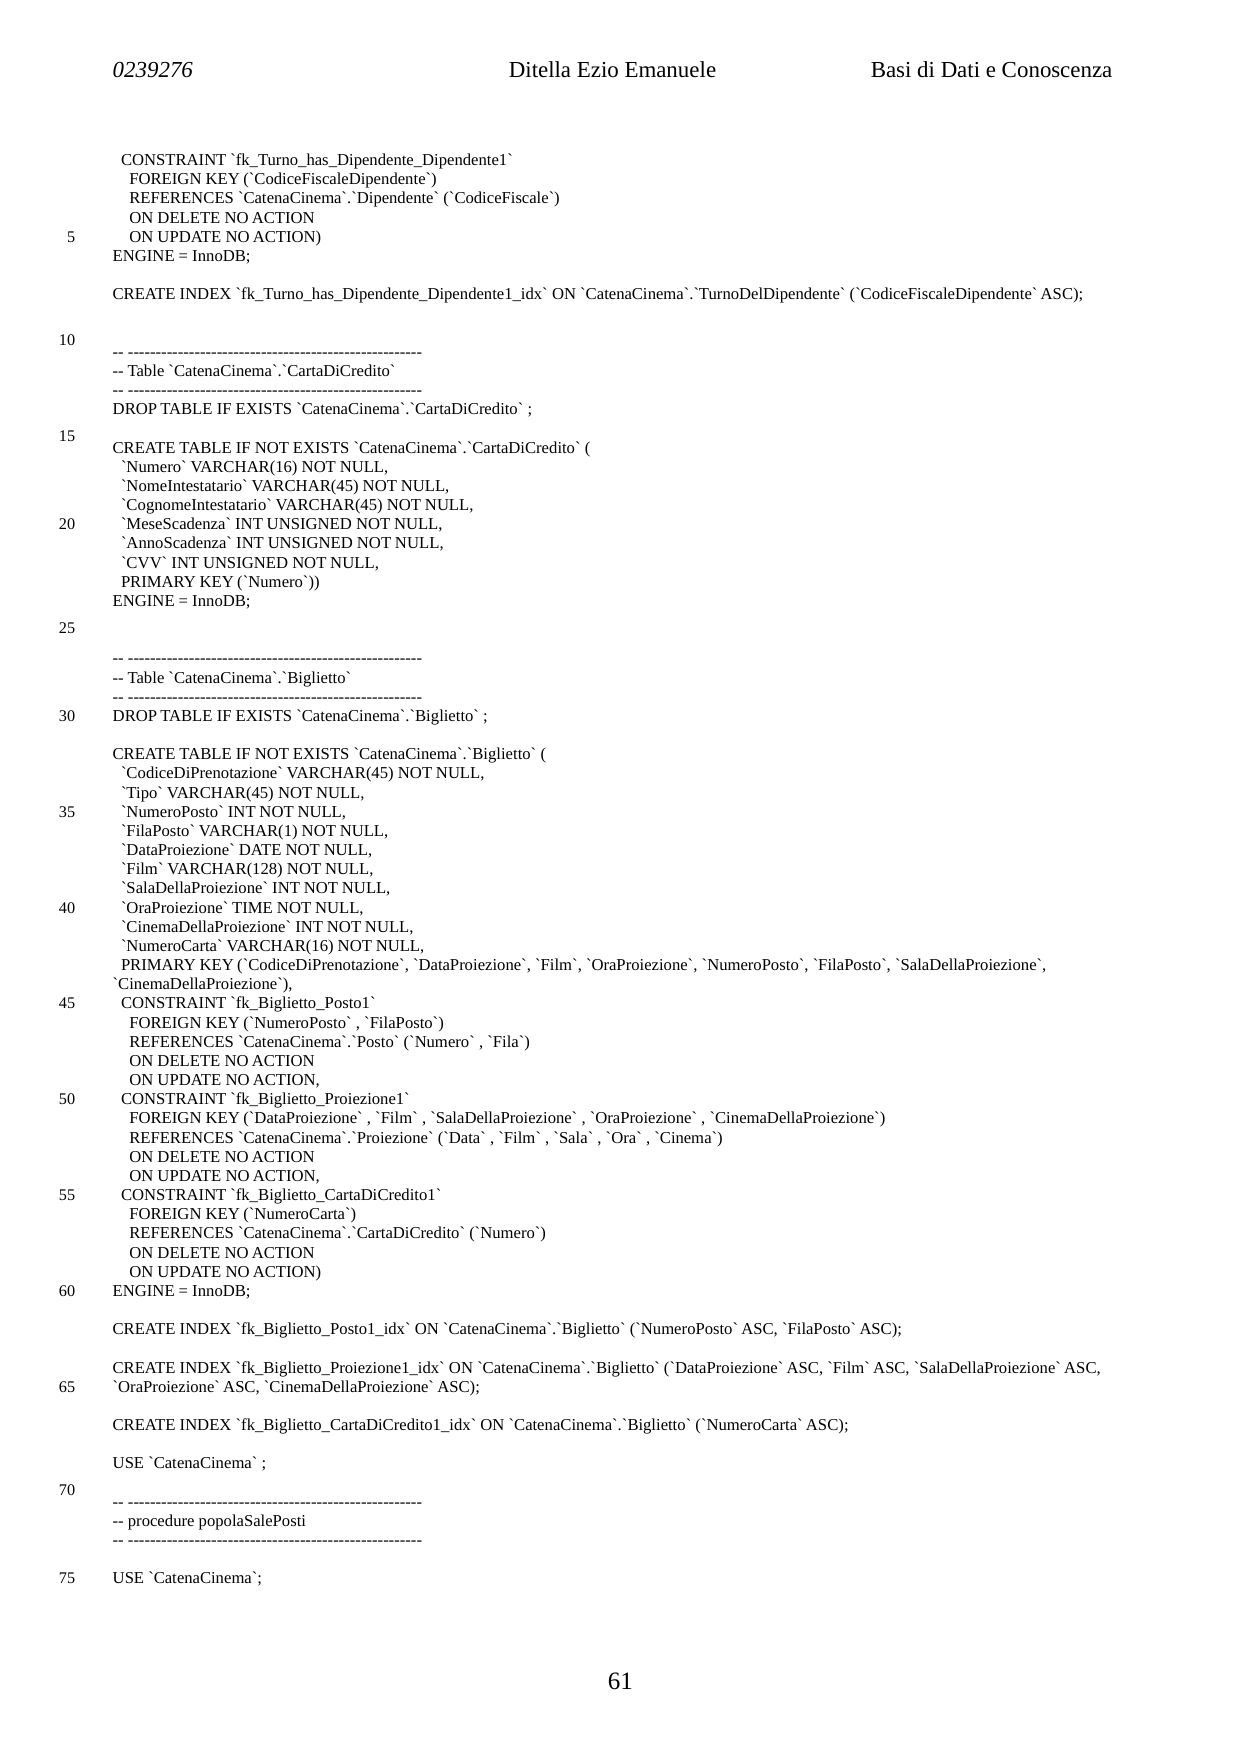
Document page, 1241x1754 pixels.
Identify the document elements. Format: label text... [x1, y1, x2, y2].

text USE `CatenaCinema`; [112, 1568, 1128, 1587]
text -- ----------------------------------------------------- [112, 1530, 1128, 1549]
text ON UPDATE NO ACTION) [112, 1262, 1128, 1281]
text CREATE TABLE IF NOT EXISTS `CatenaCinema`.`CartaDiCredito` ( [112, 437, 1128, 457]
text ON UPDATE NO ACTION) [112, 227, 1128, 246]
text `CVV` INT UNSIGNED NOT NULL, [112, 552, 1128, 572]
text CONSTRAINT `fk_Biglietto_Posto1` [112, 993, 1128, 1012]
text -- ----------------------------------------------------- [112, 1492, 1128, 1511]
text ON UPDATE NO ACTION, [112, 1166, 1128, 1185]
text REFERENCES `CatenaCinema`.`Proiezione` (`Data` , `Film` , `Sala` , `Ora` , `Cinema`) [112, 1127, 1128, 1147]
text ENGINE = InnoDB; [112, 1281, 1128, 1300]
text `Tipo` VARCHAR(45) NOT NULL, [112, 782, 1128, 802]
text CONSTRAINT `fk_Biglietto_CartaDiCredito1` [112, 1185, 1128, 1204]
text `NomeIntestatario` VARCHAR(45) NOT NULL, [112, 476, 1128, 495]
text REFERENCES `CatenaCinema`.`Dipendente` (`CodiceFiscale`) [112, 188, 1128, 207]
text FOREIGN KEY (`NumeroPosto` , `FilaPosto`) [112, 1012, 1128, 1032]
text CREATE INDEX `fk_Biglietto_Proiezione1_idx` ON `CatenaCinema`.`Biglietto` (`DataProiezione` ASC, `Film` ASC, `SalaDellaProiezione` ASC, `OraProiezione` ASC, `CinemaDellaProiezione` ASC); [112, 1357, 1128, 1396]
text `CodiceDiPrenotazione` VARCHAR(45) NOT NULL, [112, 763, 1128, 782]
text -- procedure popolaSalePosti [112, 1511, 1128, 1530]
text `NumeroPosto` INT NOT NULL, [112, 802, 1128, 821]
text -- ----------------------------------------------------- [112, 648, 1128, 667]
text DROP TABLE IF EXISTS `CatenaCinema`.`Biglietto` ; [112, 706, 1128, 725]
text `AnnoScadenza` INT UNSIGNED NOT NULL, [112, 533, 1128, 552]
text ON DELETE NO ACTION [112, 207, 1128, 227]
text ON DELETE NO ACTION [112, 1147, 1128, 1166]
text ON DELETE NO ACTION [112, 1051, 1128, 1070]
text -- ----------------------------------------------------- [112, 687, 1128, 706]
text USE `CatenaCinema` ; [112, 1453, 1128, 1472]
text CREATE INDEX `fk_Biglietto_Posto1_idx` ON `CatenaCinema`.`Biglietto` (`NumeroPosto` ASC, `FilaPosto` ASC); [112, 1319, 1128, 1338]
text ENGINE = InnoDB; [112, 246, 1128, 265]
text `DataProiezione` DATE NOT NULL, [112, 840, 1128, 859]
text ON DELETE NO ACTION [112, 1242, 1128, 1262]
text CONSTRAINT `fk_Turno_has_Dipendente_Dipendente1` [112, 150, 1128, 169]
text `NumeroCarta` VARCHAR(16) NOT NULL, [112, 936, 1128, 955]
text -- Table `CatenaCinema`.`CartaDiCredito` [112, 361, 1128, 380]
text `MeseScadenza` INT UNSIGNED NOT NULL, [112, 514, 1128, 533]
text FOREIGN KEY (`CodiceFiscaleDipendente`) [112, 169, 1128, 188]
text REFERENCES `CatenaCinema`.`CartaDiCredito` (`Numero`) [112, 1223, 1128, 1242]
text `OraProiezione` TIME NOT NULL, [112, 897, 1128, 917]
text `FilaPosto` VARCHAR(1) NOT NULL, [112, 821, 1128, 840]
text `CinemaDellaProiezione` INT NOT NULL, [112, 917, 1128, 936]
text FOREIGN KEY (`NumeroCarta`) [112, 1204, 1128, 1223]
text -- ----------------------------------------------------- [112, 342, 1128, 361]
text CREATE INDEX `fk_Biglietto_CartaDiCredito1_idx` ON `CatenaCinema`.`Biglietto` (`NumeroCarta` ASC); [112, 1415, 1128, 1434]
text -- Table `CatenaCinema`.`Biglietto` [112, 667, 1128, 687]
text ENGINE = InnoDB; [112, 591, 1128, 610]
text CREATE TABLE IF NOT EXISTS `CatenaCinema`.`Biglietto` ( [112, 744, 1128, 763]
text -- ----------------------------------------------------- [112, 380, 1128, 399]
text ON UPDATE NO ACTION, [112, 1070, 1128, 1089]
text PRIMARY KEY (`Numero`)) [112, 572, 1128, 591]
text `CognomeIntestatario` VARCHAR(45) NOT NULL, [112, 495, 1128, 514]
text CONSTRAINT `fk_Biglietto_Proiezione1` [112, 1089, 1128, 1108]
text PRIMARY KEY (`CodiceDiPrenotazione`, `DataProiezione`, `Film`, `OraProiezione`, `NumeroPosto`, `FilaPosto`, `SalaDellaProiezione`, `CinemaDellaProiezione`), [112, 955, 1128, 993]
text `SalaDellaProiezione` INT NOT NULL, [112, 878, 1128, 897]
text `Numero` VARCHAR(16) NOT NULL, [112, 457, 1128, 476]
text DROP TABLE IF EXISTS `CatenaCinema`.`CartaDiCredito` ; [112, 399, 1128, 418]
text FOREIGN KEY (`DataProiezione` , `Film` , `SalaDellaProiezione` , `OraProiezione` , `CinemaDellaProiezione`) [112, 1108, 1128, 1127]
text `Film` VARCHAR(128) NOT NULL, [112, 859, 1128, 878]
text CREATE INDEX `fk_Turno_has_Dipendente_Dipendente1_idx` ON `CatenaCinema`.`TurnoDelDipendente` (`CodiceFiscaleDipendente` ASC); [112, 284, 1128, 303]
text REFERENCES `CatenaCinema`.`Posto` (`Numero` , `Fila`) [112, 1032, 1128, 1051]
